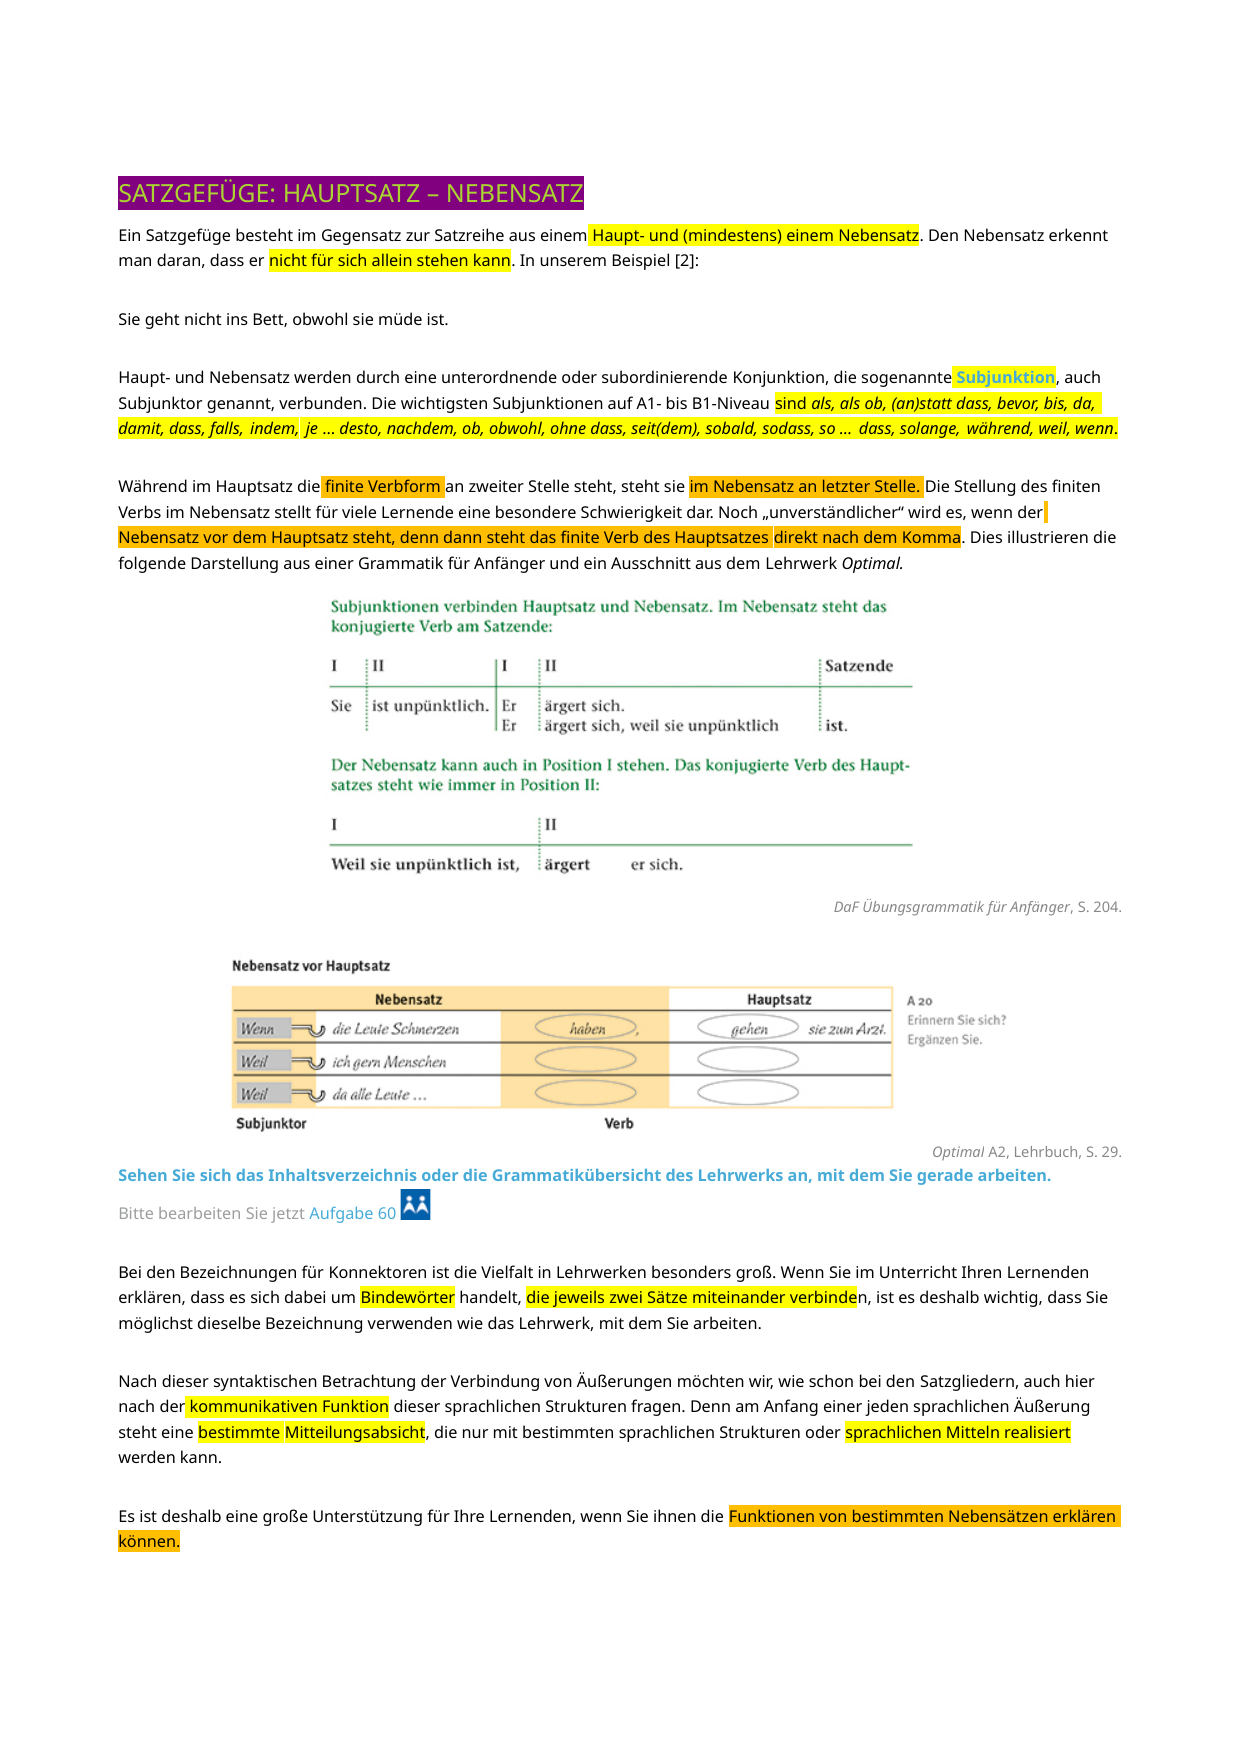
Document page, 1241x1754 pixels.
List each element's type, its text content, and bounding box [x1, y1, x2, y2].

text DaF Übungsgrammatik für Anfänger, S. 204. [118, 896, 1122, 916]
text Haupt- und Nebensatz werden durch eine unterordnende oder subordinierende Konjunktion, die sogenannte Subjunktion, auch Subjunktor genannt, verbunden. Die wichtigsten Subjunktionen auf A1- bis B1-Niveau sind als, als ob, (an)statt dass, bevor, bis, da, damit, dass, falls, indem, je … desto, nachdem, ob, obwohl, ohne dass, seit(dem), sobald, sodass, so … dass, solange, während, weil, wenn. [118, 366, 1122, 439]
text Es ist deshalb eine große Unterstützung für Ihre Lernenden, wenn Sie ihnen die Funktionen von bestimmten Nebensätzen erklären können. [118, 1505, 1122, 1552]
text Sehen Sie sich das Inhaltsverzeichnis oder die Grammatikübersicht des Lehrwerks an, mit dem Sie gerade arbeiten. [118, 1164, 1122, 1187]
text Nach dieser syntaktischen Betrachtung der Verbindung von Äußerungen möchten wir, wie schon bei den Satzgliedern, auch hier nach der kommunikativen Funktion dieser sprachlichen Strukturen fragen. Denn am Anfang einer jeden sprachlichen Äußerung steht eine bestimmte Mitteilungsabsicht, die nur mit bestimmten sprachlichen Strukturen oder sprachlichen Mitteln realisiert werden kann. [118, 1370, 1122, 1468]
subtitle SATZGEFÜGE: HAUPTSATZ – NEBENSATZ [118, 176, 1122, 210]
picture [400, 1189, 431, 1220]
picture [312, 577, 928, 893]
text Während im Hauptsatz die finite Verbform an zweiter Stelle steht, steht sie im Nebensatz an letzter Stelle. Die Stellung des finiten Verbs im Nebensatz stellt für viele Lernende eine besondere Schwierigkeit dar. Noch „unverständlicher“ wird es, wenn der Nebensatz vor dem Hauptsatz steht, denn dann steht das finite Verb des Hauptsatzes direkt nach dem Komma. Dies illustrieren die folgende Darstellung aus einer Grammatik für Anfänger und ein Ausschnitt aus dem Lehrwerk Optimal. [118, 476, 1122, 574]
text Bei den Bezeichnungen für Konnektoren ist die Vielfalt in Lehrwerken besonders groß. Wenn Sie im Unterricht Ihren Lernenden erklären, dass es sich dabei um Bindewörter handelt, die jeweils zwei Sätze miteinander verbinden, ist es deshalb wichtig, dass Sie möglichst dieselbe Bezeichnung verwenden wie das Lehrwerk, mit dem Sie arbeiten. [118, 1261, 1122, 1334]
text Ein Satzgefüge besteht im Gegensatz zur Satzreihe aus einem Haupt- und (mindestens) einem Nebensatz. Den Nebensatz erkennt man daran, dass er nicht für sich allein stehen kann. In unserem Beispiel [2]: [118, 224, 1122, 272]
picture [226, 952, 1014, 1138]
text Sie geht nicht ins Bett, obwohl sie müde ist. [118, 308, 1122, 330]
text Optimal A2, Lehrbuch, S. 29. [118, 1142, 1122, 1161]
text Bitte bearbeiten Sie jetzt Aufgabe 60 [118, 1190, 1122, 1224]
